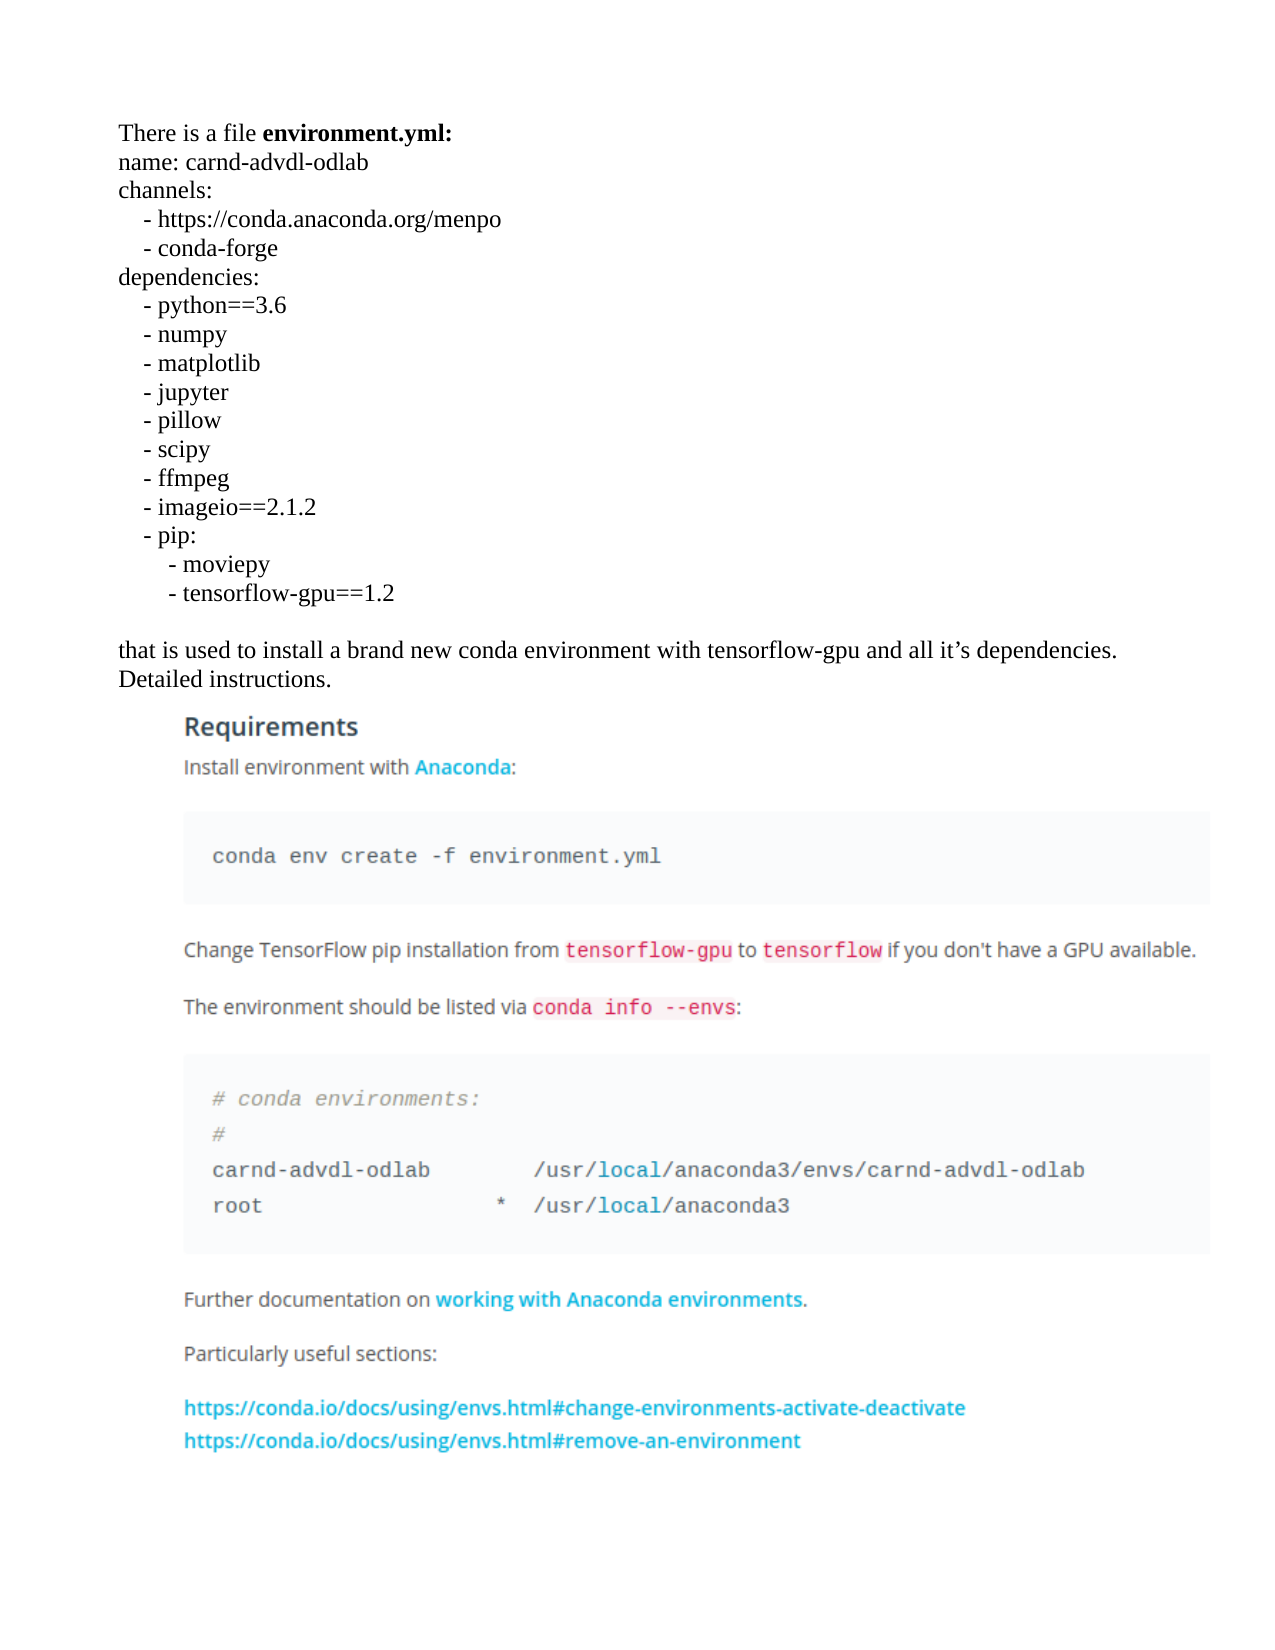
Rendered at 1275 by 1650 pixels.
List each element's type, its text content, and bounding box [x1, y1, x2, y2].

text - numpy [118, 319, 1157, 348]
text channels: [118, 176, 1157, 204]
text - tensorflow-gpu==1.2 [118, 578, 1157, 607]
text dependencies: [118, 262, 1157, 291]
text - python==3.6 [118, 291, 1157, 319]
text - pip: [118, 521, 1157, 549]
text - moviepy [118, 549, 1157, 578]
text There is a file environment.yml: [118, 118, 1157, 147]
text - https://conda.anaconda.org/menpo [118, 204, 1157, 233]
picture [171, 709, 1211, 1474]
text - jupyter [118, 377, 1157, 406]
text - conda-forge [118, 233, 1157, 262]
text - imageio==2.1.2 [118, 492, 1157, 521]
text - pillow [118, 406, 1157, 434]
text - matplotlib [118, 348, 1157, 377]
text - scipy [118, 434, 1157, 463]
text name: carnd-advdl-odlab [118, 147, 1157, 176]
text - ffmpeg [118, 463, 1157, 492]
text that is used to install a brand new conda environment with tensorflow-gpu and all it’s dependencies. Detailed instructions. [118, 636, 1157, 693]
